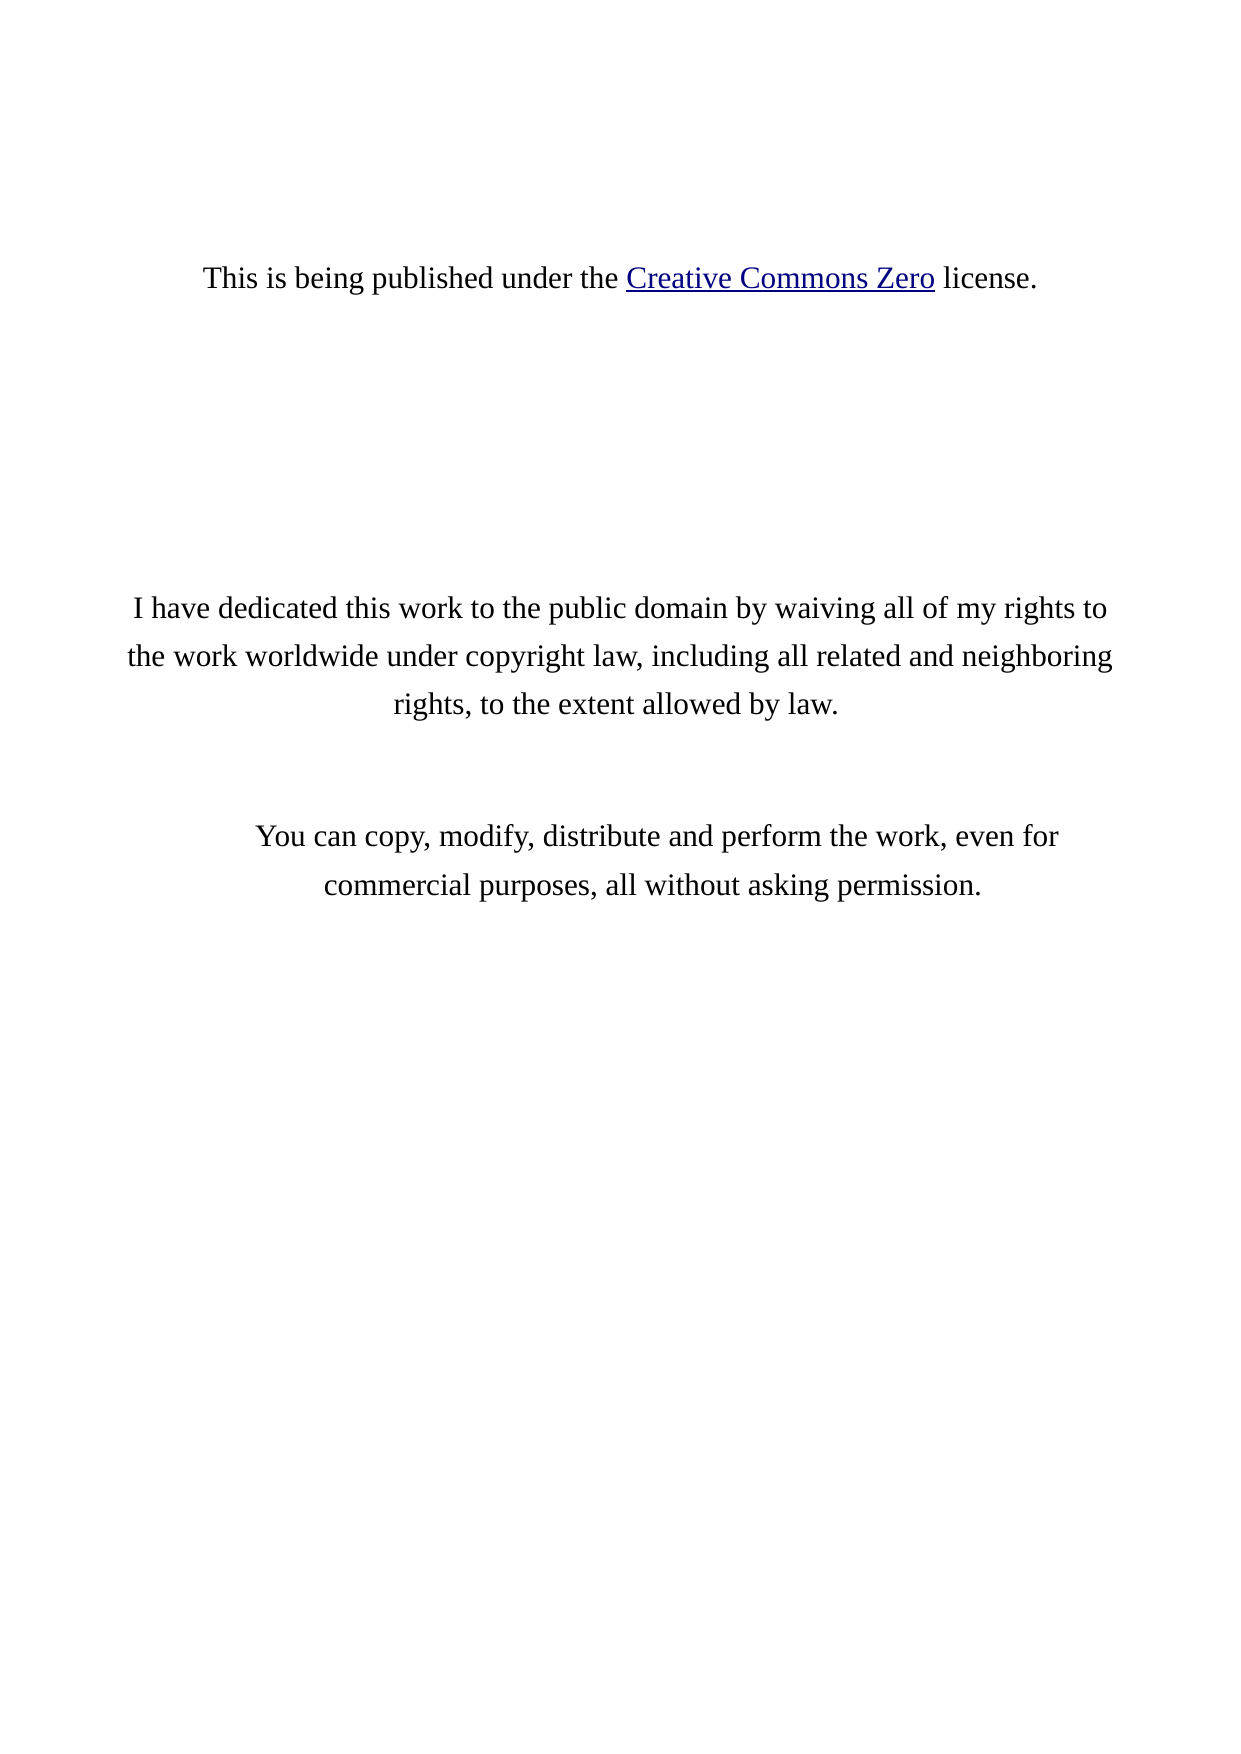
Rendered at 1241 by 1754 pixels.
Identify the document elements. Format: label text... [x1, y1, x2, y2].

list You can copy, modify, distribute and perform the work, even for commercial purposes, all without asking permission. [162, 808, 1122, 904]
text I have dedicated this work to the public domain by waiving all of my rights to the work worldwide under copyright law, including all related and neighboring rights, to the extent allowed by law. [118, 580, 1122, 724]
text This is being published under the Creative Commons Zero license. [118, 250, 1122, 298]
